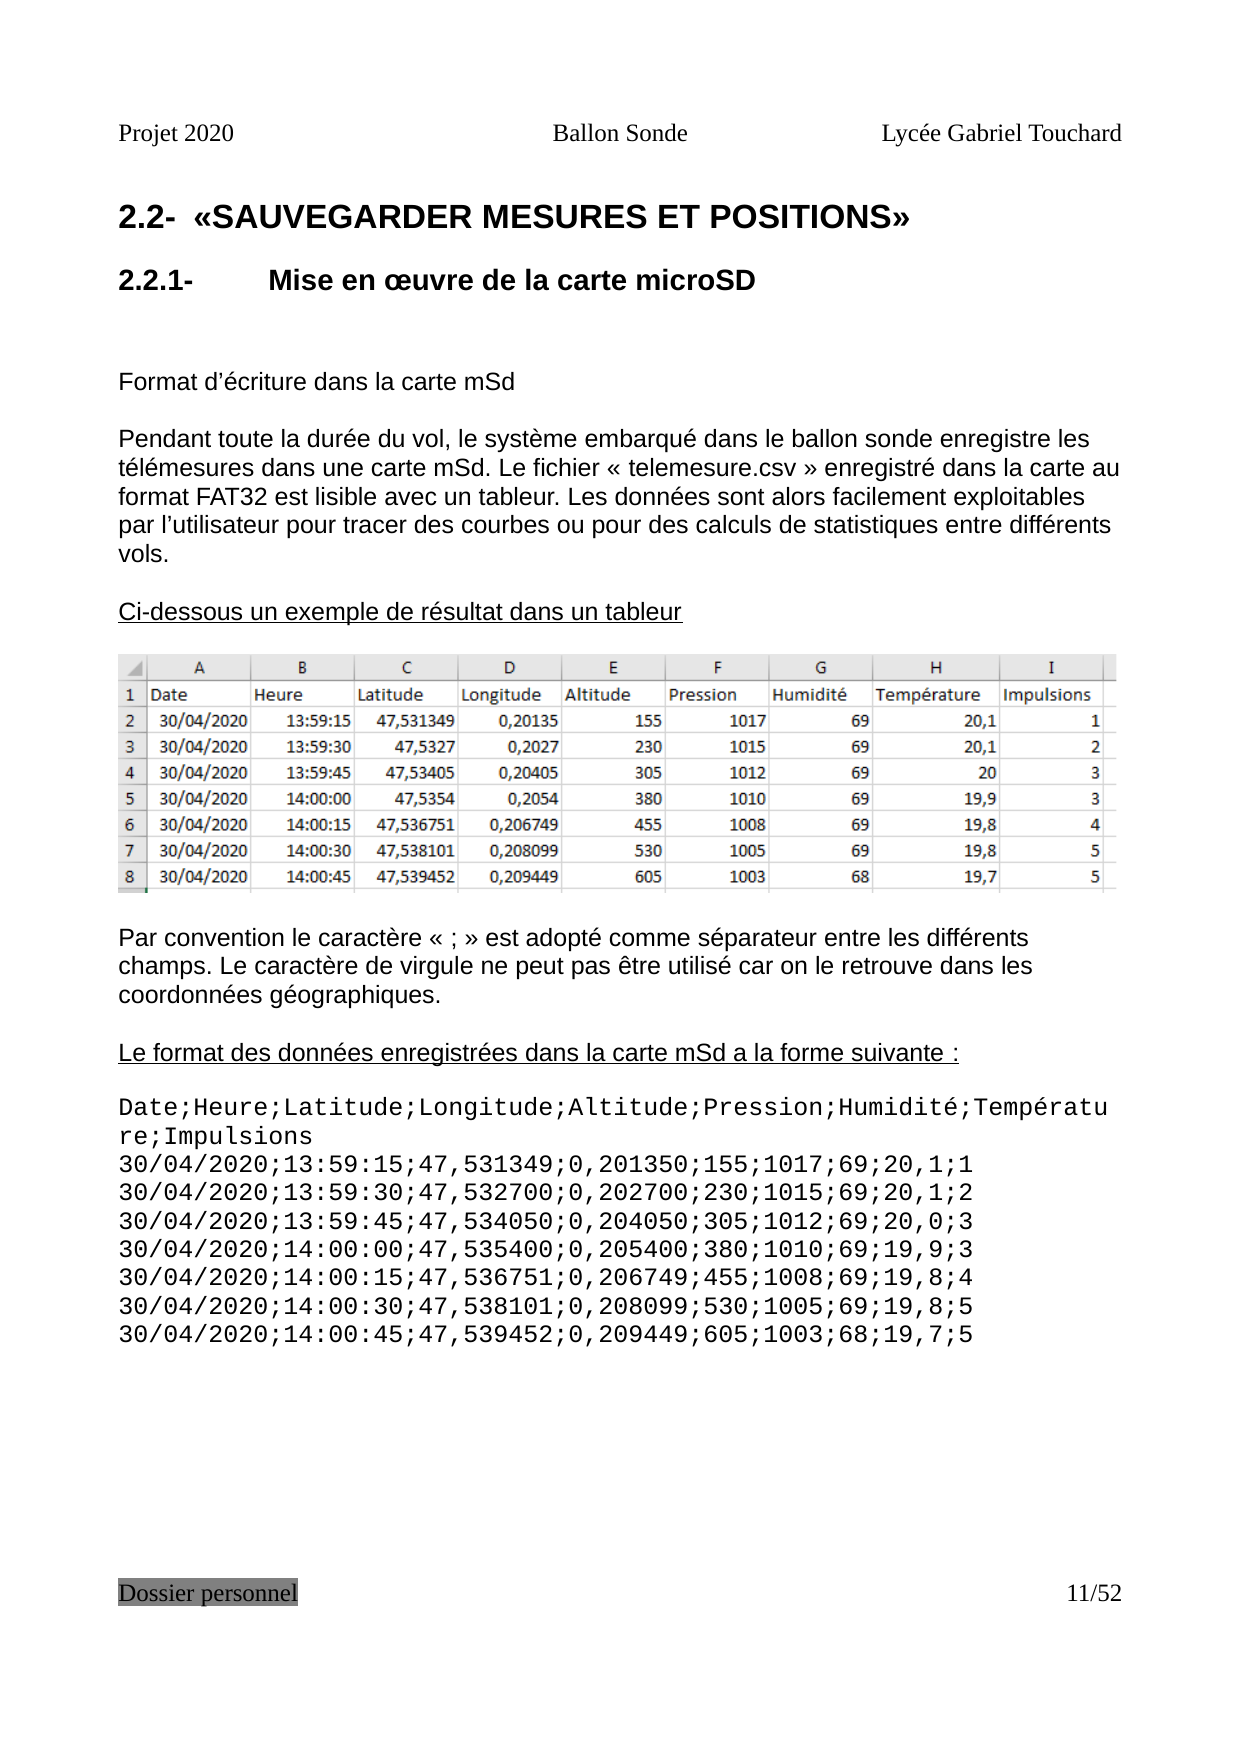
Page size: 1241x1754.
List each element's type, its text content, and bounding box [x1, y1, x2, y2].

text Ci-dessous un exemple de résultat dans un tableur [118, 597, 1122, 625]
text 30/04/2020;14:00:15;47,536751;0,206749;455;1008;69;19,8;4 [118, 1265, 1122, 1293]
subtitle Mise en œuvre de la carte microSD [118, 263, 1122, 297]
text 30/04/2020;14:00:30;47,538101;0,208099;530;1005;69;19,8;5 [118, 1293, 1122, 1322]
text 30/04/2020;14:00:00;47,535400;0,205400;380;1010;69;19,9;3 [118, 1237, 1122, 1265]
text Par convention le caractère « ; » est adopté comme séparateur entre les différents champs. Le caractère de virgule ne peut pas être utilisé car on le retrouve dans les coordonnées géographiques. [118, 922, 1122, 1009]
picture [118, 654, 1117, 893]
text Le format des données enregistrées dans la carte mSd a la forme suivante : [118, 1037, 1122, 1066]
text 30/04/2020;13:59:45;47,534050;0,204050;305;1012;69;20,0;3 [118, 1208, 1122, 1237]
text Format d’écriture dans la carte mSd [118, 367, 1122, 395]
text Date;Heure;Latitude;Longitude;Altitude;Pression;Humidité;Température;Impulsions [118, 1095, 1122, 1152]
text 30/04/2020;13:59:30;47,532700;0,202700;230;1015;69;20,1;2 [118, 1180, 1122, 1208]
text Pendant toute la durée du vol, le système embarqué dans le ballon sonde enregistre les télémesures dans une carte mSd. Le fichier « telemesure.csv » enregistré dans la carte au format FAT32 est lisible avec un tableur. Les données sont alors facilement exploitables par l’utilisateur pour tracer des courbes ou pour des calculs de statistiques entre différents vols. [118, 424, 1122, 568]
subtitle «SAUVEGARDER MESURES ET POSITIONS» [118, 197, 1122, 236]
text 30/04/2020;13:59:15;47,531349;0,201350;155;1017;69;20,1;1 [118, 1152, 1122, 1180]
text 30/04/2020;14:00:45;47,539452;0,209449;605;1003;68;19,7;5 [118, 1322, 1122, 1350]
